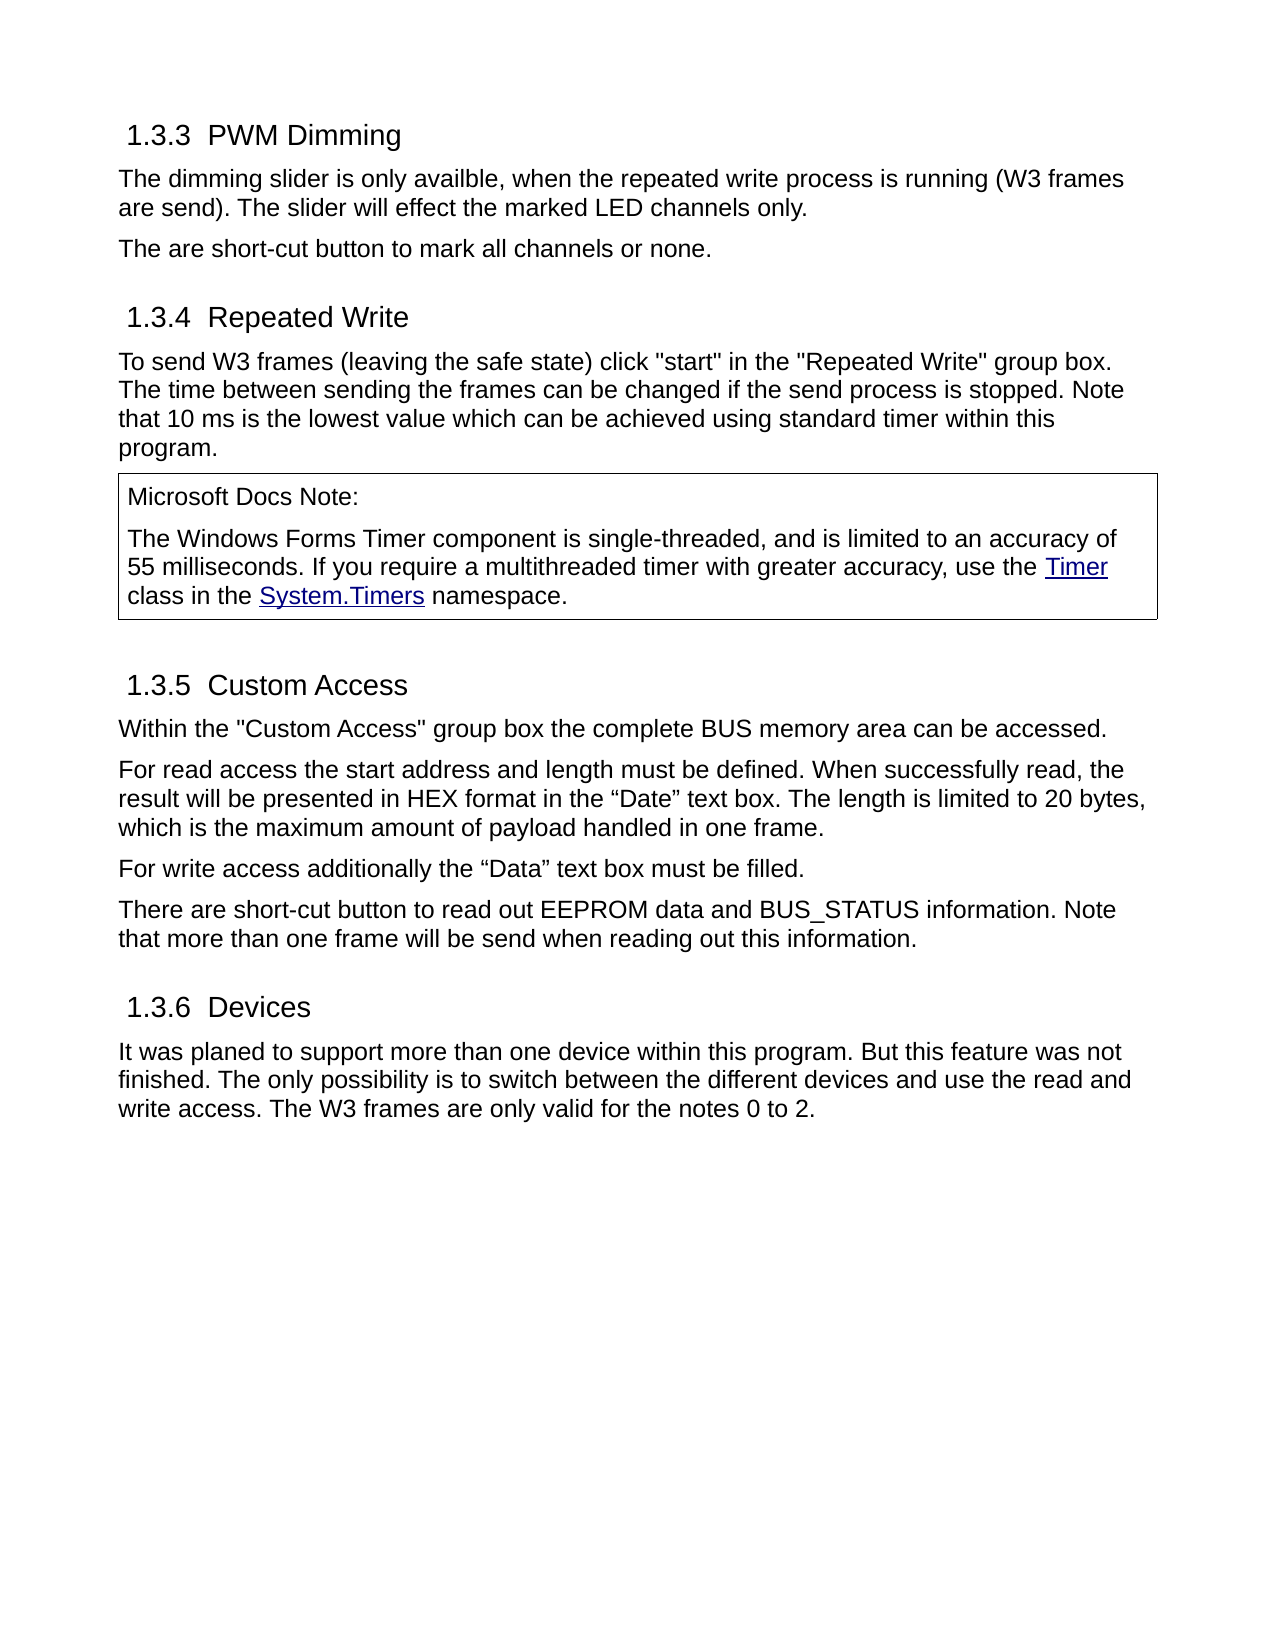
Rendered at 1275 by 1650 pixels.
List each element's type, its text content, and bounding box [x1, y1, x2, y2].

subtitle Repeated Write [118, 300, 1157, 334]
subtitle Devices [118, 990, 1157, 1024]
text [119, 474, 1157, 619]
text The dimming slider is only availble, when the repeated write process is running (W3 frames are send). The slider will effect the marked LED channels only. [118, 164, 1157, 222]
text It was planed to support more than one device within this program. But this feature was not finished. The only possibility is to switch between the different devices and use the read and write access. The W3 frames are only valid for the notes 0 to 2. [118, 1036, 1157, 1123]
text For read access the start address and length must be defined. When successfully read, the result will be presented in HEX format in the “Date” text box. The length is limited to 20 bytes, which is the maximum amount of payload handled in one frame. [118, 755, 1157, 842]
text [118, 620, 1157, 631]
subtitle Custom Access [118, 668, 1157, 702]
text The are short-cut button to mark all channels or none. [118, 234, 1157, 263]
text Within the "Custom Access" group box the complete BUS memory area can be accessed. [118, 714, 1157, 743]
text To send W3 frames (leaving the safe state) click "start" in the "Repeated Write" group box. The time between sending the frames can be changed if the send process is stopped. Note that 10 ms is the lowest value which can be achieved using standard timer within this program. [118, 346, 1157, 473]
text There are short-cut button to read out EEPROM data and BUS_STATUS information. Note that more than one frame will be send when reading out this information. [118, 895, 1157, 953]
text For write access additionally the “Data” text box must be filled. [118, 854, 1157, 883]
text The Windows Forms Timer component is single-threaded, and is limited to an accuracy of 55 milliseconds. If you require a multithreaded timer with greater accuracy, use the Timer class in the System.Timers namespace. [127, 523, 1148, 610]
text Microsoft Docs Note: [127, 482, 1148, 511]
subtitle PWM Dimming [118, 118, 1157, 152]
